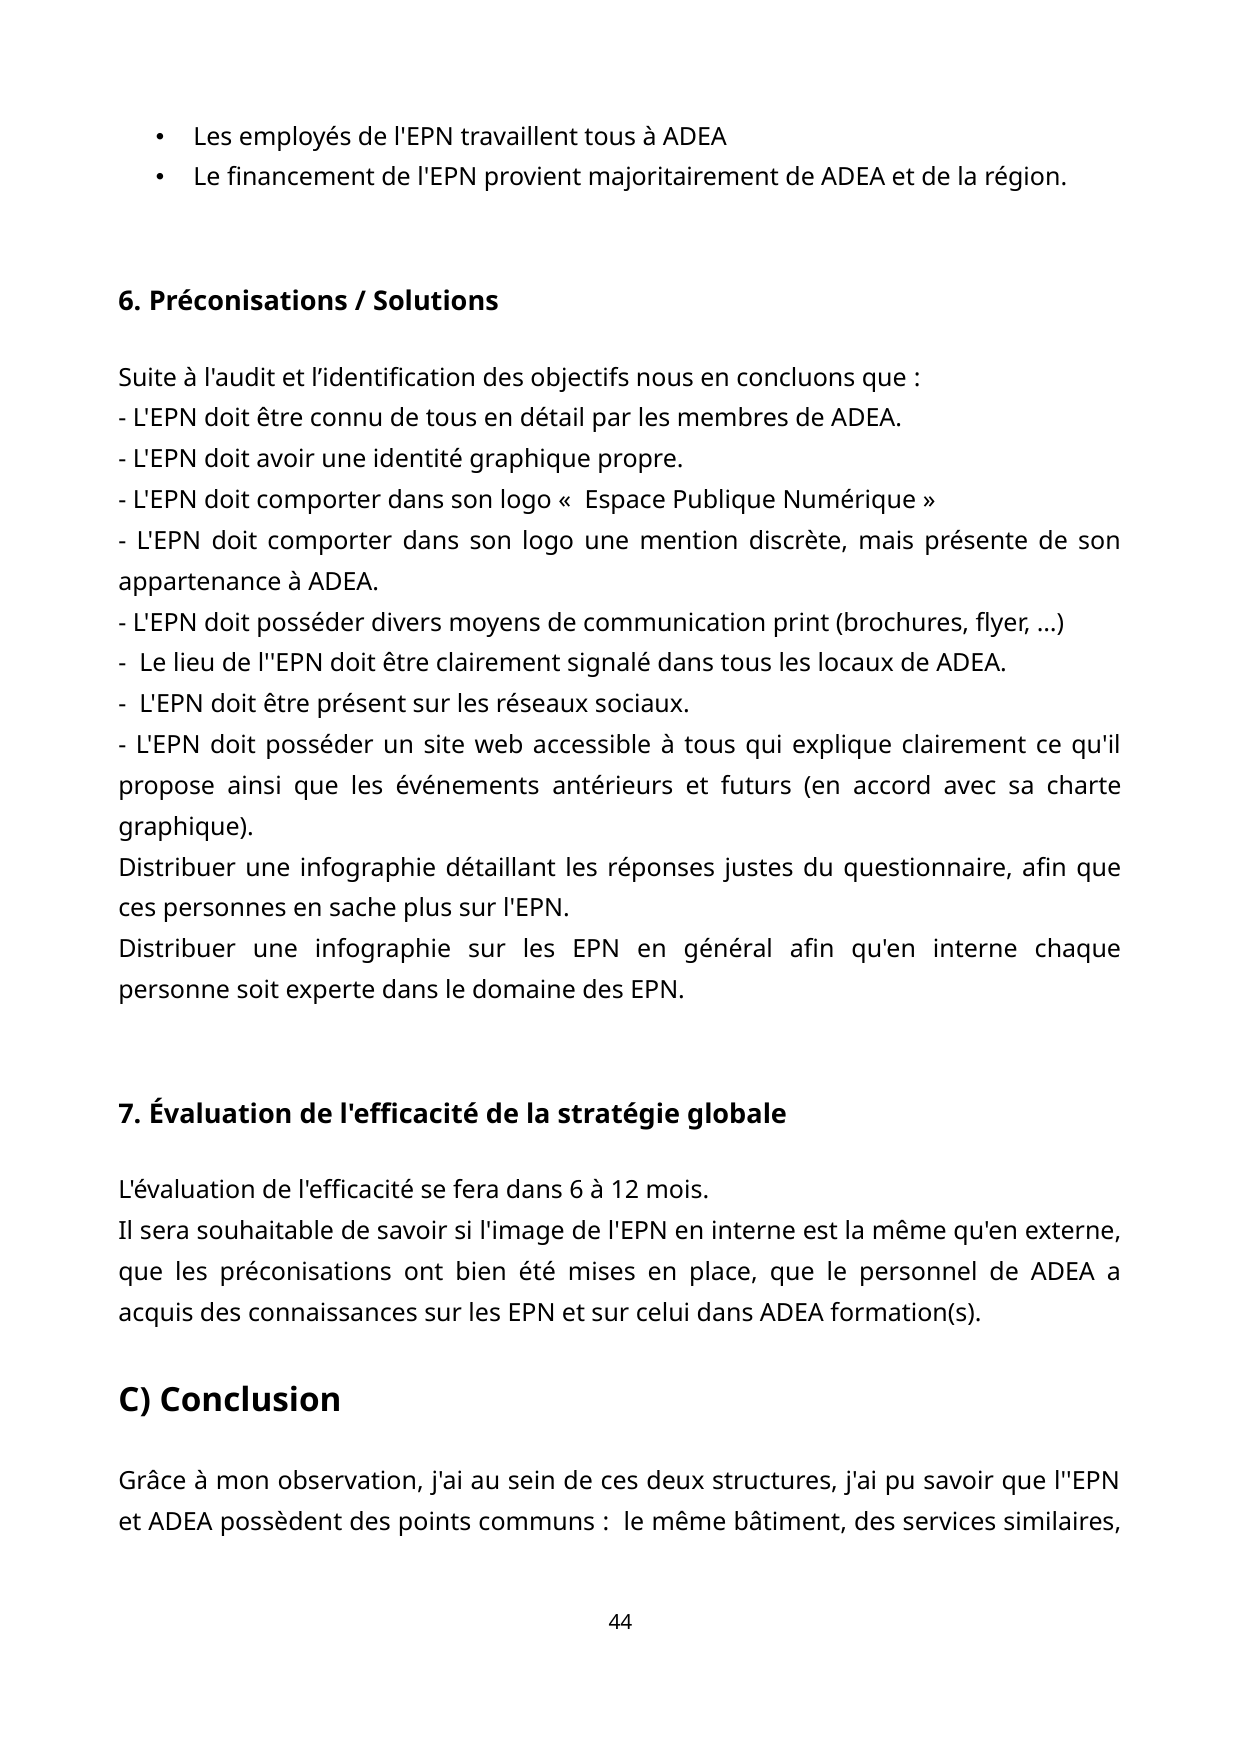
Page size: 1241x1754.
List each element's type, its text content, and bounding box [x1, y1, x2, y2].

list Le financement de l'EPN provient majoritairement de ADEA et de la région. [156, 159, 1122, 193]
text Il sera souhaitable de savoir si l'image de l'EPN en interne est la même qu'en externe, que les préconisations ont bien été mises en place, que le personnel de ADEA a acquis des connaissances sur les EPN et sur celui dans ADEA formation(s). [118, 1213, 1122, 1328]
subtitle Évaluation de l'efficacité de la stratégie globale [118, 1094, 1122, 1131]
text L'évaluation de l'efficacité se fera dans 6 à 12 mois. [118, 1172, 1122, 1206]
text - L'EPN doit comporter dans son logo « Espace Publique Numérique » [118, 482, 1122, 516]
text - L'EPN doit comporter dans son logo une mention discrète, mais présente de son appartenance à ADEA. [118, 522, 1122, 597]
subtitle Conclusion [118, 1376, 1122, 1421]
subtitle Préconisations / Solutions [118, 281, 1122, 318]
text - L'EPN doit posséder un site web accessible à tous qui explique clairement ce qu'il propose ainsi que les événements antérieurs et futurs (en accord avec sa charte graphique). [118, 727, 1122, 842]
text - Le lieu de l''EPN doit être clairement signalé dans tous les locaux de ADEA. [118, 645, 1122, 679]
text Grâce à mon observation, j'ai au sein de ces deux structures, j'ai pu savoir que l''EPN et ADEA possèdent des points communs : le même bâtiment, des services similaires, [118, 1462, 1122, 1537]
text - L'EPN doit avoir une identité graphique propre. [118, 441, 1122, 475]
text Distribuer une infographie sur les EPN en général afin qu'en interne chaque personne soit experte dans le domaine des EPN. [118, 931, 1122, 1006]
text - L'EPN doit posséder divers moyens de communication print (brochures, flyer, …) [118, 604, 1122, 638]
text - L'EPN doit être présent sur les réseaux sociaux. [118, 686, 1122, 720]
text - L'EPN doit être connu de tous en détail par les membres de ADEA. [118, 400, 1122, 434]
text Distribuer une infographie détaillant les réponses justes du questionnaire, afin que ces personnes en sache plus sur l'EPN. [118, 849, 1122, 924]
text Suite à l'audit et l’identification des objectifs nous en concluons que : [118, 359, 1122, 393]
list Les employés de l'EPN travaillent tous à ADEA [156, 118, 1122, 152]
